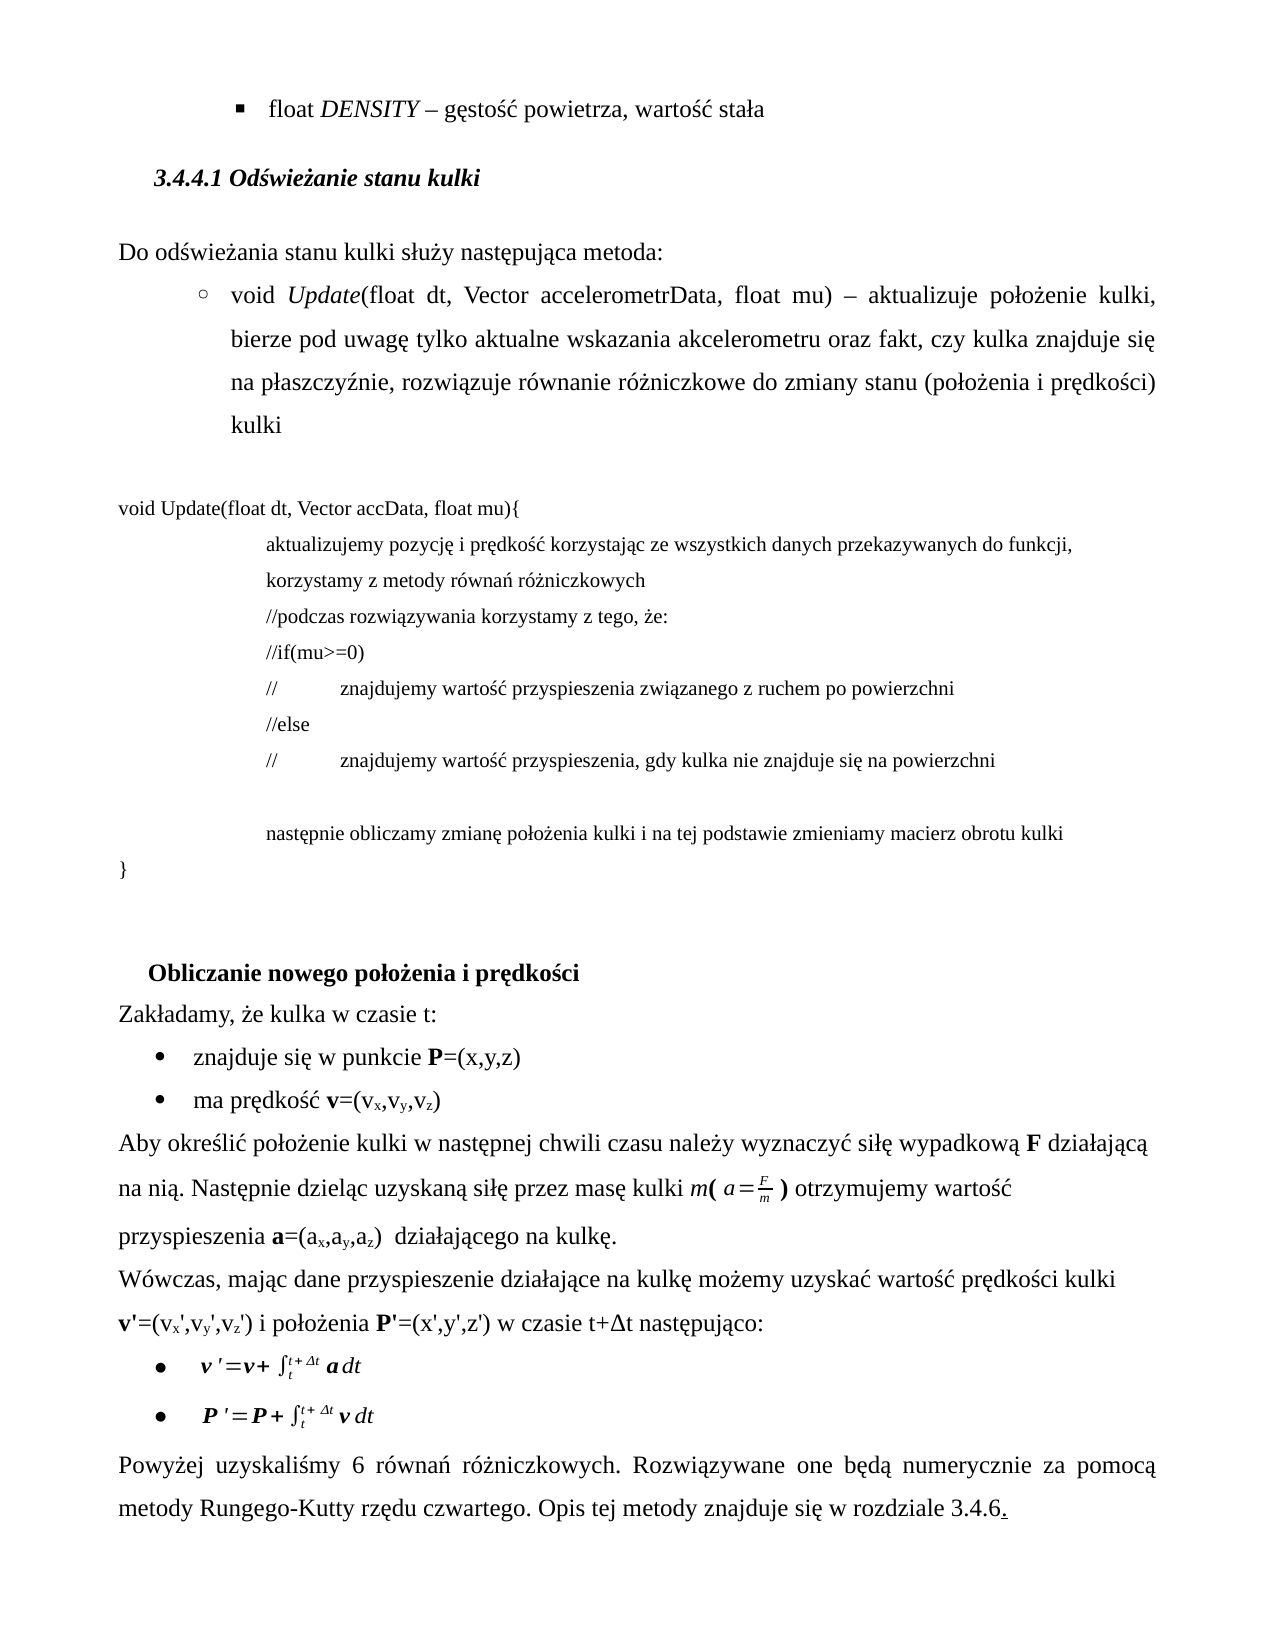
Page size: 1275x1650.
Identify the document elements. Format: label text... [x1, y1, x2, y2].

text Do odświeżania stanu kulki służy następująca metoda: [118, 237, 1157, 266]
list void Update(float dt, Vector accelerometrData, float mu) – aktualizuje położenie kulki, bierze pod uwagę tylko aktualne wskazania akcelerometru oraz fakt, czy kulka znajduje się na płaszczyźnie, rozwiązuje równanie różniczkowe do zmiany stanu (położenia i prędkości) kulki [193, 281, 1157, 439]
text Aby określić położenie kulki w następnej chwili czasu należy wyznaczyć siłę wypadkową F działającą na nią. Następnie dzieląc uzyskaną siłę przez masę kulki m() otrzymujemy wartość przyspieszenia a=(ax,ay,az) działającego na kulkę. [118, 1128, 1157, 1250]
subtitle Odświeżanie stanu kulki [148, 163, 1157, 191]
text aktualizujemy pozycję i prędkość korzystając ze wszystkich danych przekazywanych do funkcji, korzystamy z metody równań różniczkowych [118, 532, 1157, 592]
text Wówczas, mając dane przyspieszenie działające na kulkę możemy uzyskać wartość prędkości kulki v'=(vx',vy',vz') i położenia P'=(x',y',z') w czasie t+Δt następująco: [118, 1264, 1157, 1336]
text Powyżej uzyskaliśmy 6 równań różniczkowych. Rozwiązywane one będą numerycznie za pomocą metody Rungego-Kutty rzędu czwartego. Opis tej metody znajduje się w rozdziale 3.4.6. [118, 1450, 1157, 1522]
text // znajdujemy wartość przyspieszenia, gdy kulka nie znajduje się na powierzchni [118, 748, 1157, 772]
list float DENSITY – gęstość powietrza, wartość stała [231, 94, 1157, 123]
text } [118, 857, 1157, 881]
list ma prędkość v=(vx,vy,vz) [156, 1085, 1157, 1114]
text //else [118, 712, 1157, 736]
text następnie obliczamy zmianę położenia kulki i na tej podstawie zmieniamy macierz obrotu kulki [118, 821, 1157, 844]
subtitle Obliczanie nowego położenia i prędkości [148, 958, 1157, 987]
list znajduje się w punkcie P=(x,y,z) [156, 1042, 1157, 1071]
text Zakładamy, że kulka w czasie t: [118, 999, 1157, 1027]
text void Update(float dt, Vector accData, float mu){ [118, 496, 1157, 520]
text //if(mu>=0) // znajdujemy wartość przyspieszenia związanego z ruchem po powierzchni [118, 640, 1157, 700]
text //podczas rozwiązywania korzystamy z tego, że: [118, 604, 1157, 628]
